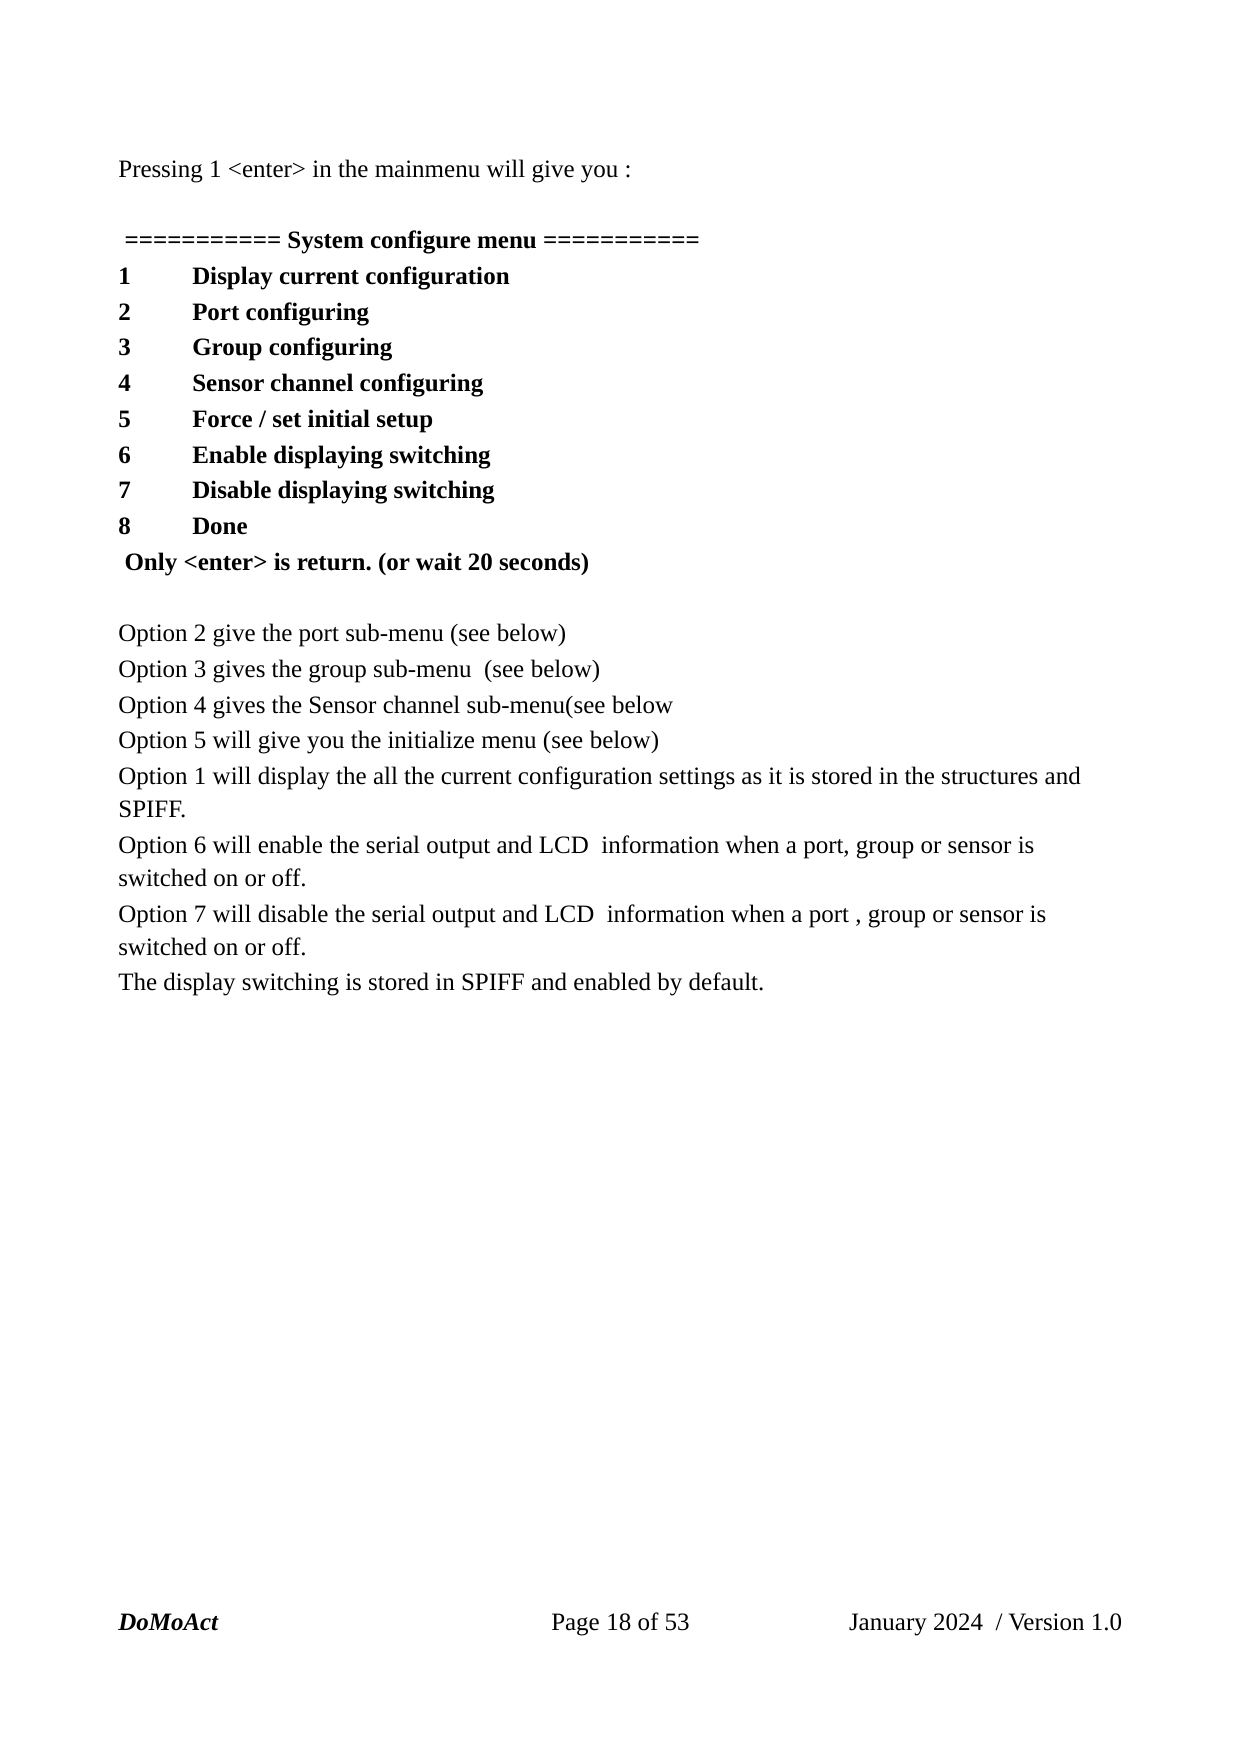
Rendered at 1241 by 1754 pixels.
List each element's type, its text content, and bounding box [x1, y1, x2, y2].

text =========== System configure menu =========== [118, 225, 1122, 254]
text The display switching is stored in SPIFF and enabled by default. [118, 967, 1122, 996]
text 4 Sensor channel configuring [118, 368, 1122, 397]
text Option 1 will display the all the current configuration settings as it is stored in the structures and SPIFF. [118, 761, 1122, 823]
text 5 Force / set initial setup [118, 404, 1122, 433]
text 3 Group configuring [118, 332, 1122, 361]
text Option 3 gives the group sub-menu (see below) [118, 654, 1122, 683]
text Option 5 will give you the initialize menu (see below) [118, 726, 1122, 754]
text 1 Display current configuration [118, 261, 1122, 290]
text Pressing 1 <enter> in the mainmenu will give you : [118, 154, 1122, 183]
text 6 Enable displaying switching [118, 440, 1122, 468]
text Option 4 gives the Sensor channel sub-menu(see below [118, 690, 1122, 718]
text Option 6 will enable the serial output and LCD information when a port, group or sensor is switched on or off. [118, 830, 1122, 892]
text 7 Disable displaying switching [118, 475, 1122, 504]
text Option 2 give the port sub-menu (see below) [118, 618, 1122, 647]
text Option 7 will disable the serial output and LCD information when a port , group or sensor is switched on or off. [118, 899, 1122, 961]
text Only <enter> is return. (or wait 20 seconds) [118, 547, 1122, 576]
text 2 Port configuring [118, 297, 1122, 326]
text 8 Done [118, 511, 1122, 540]
